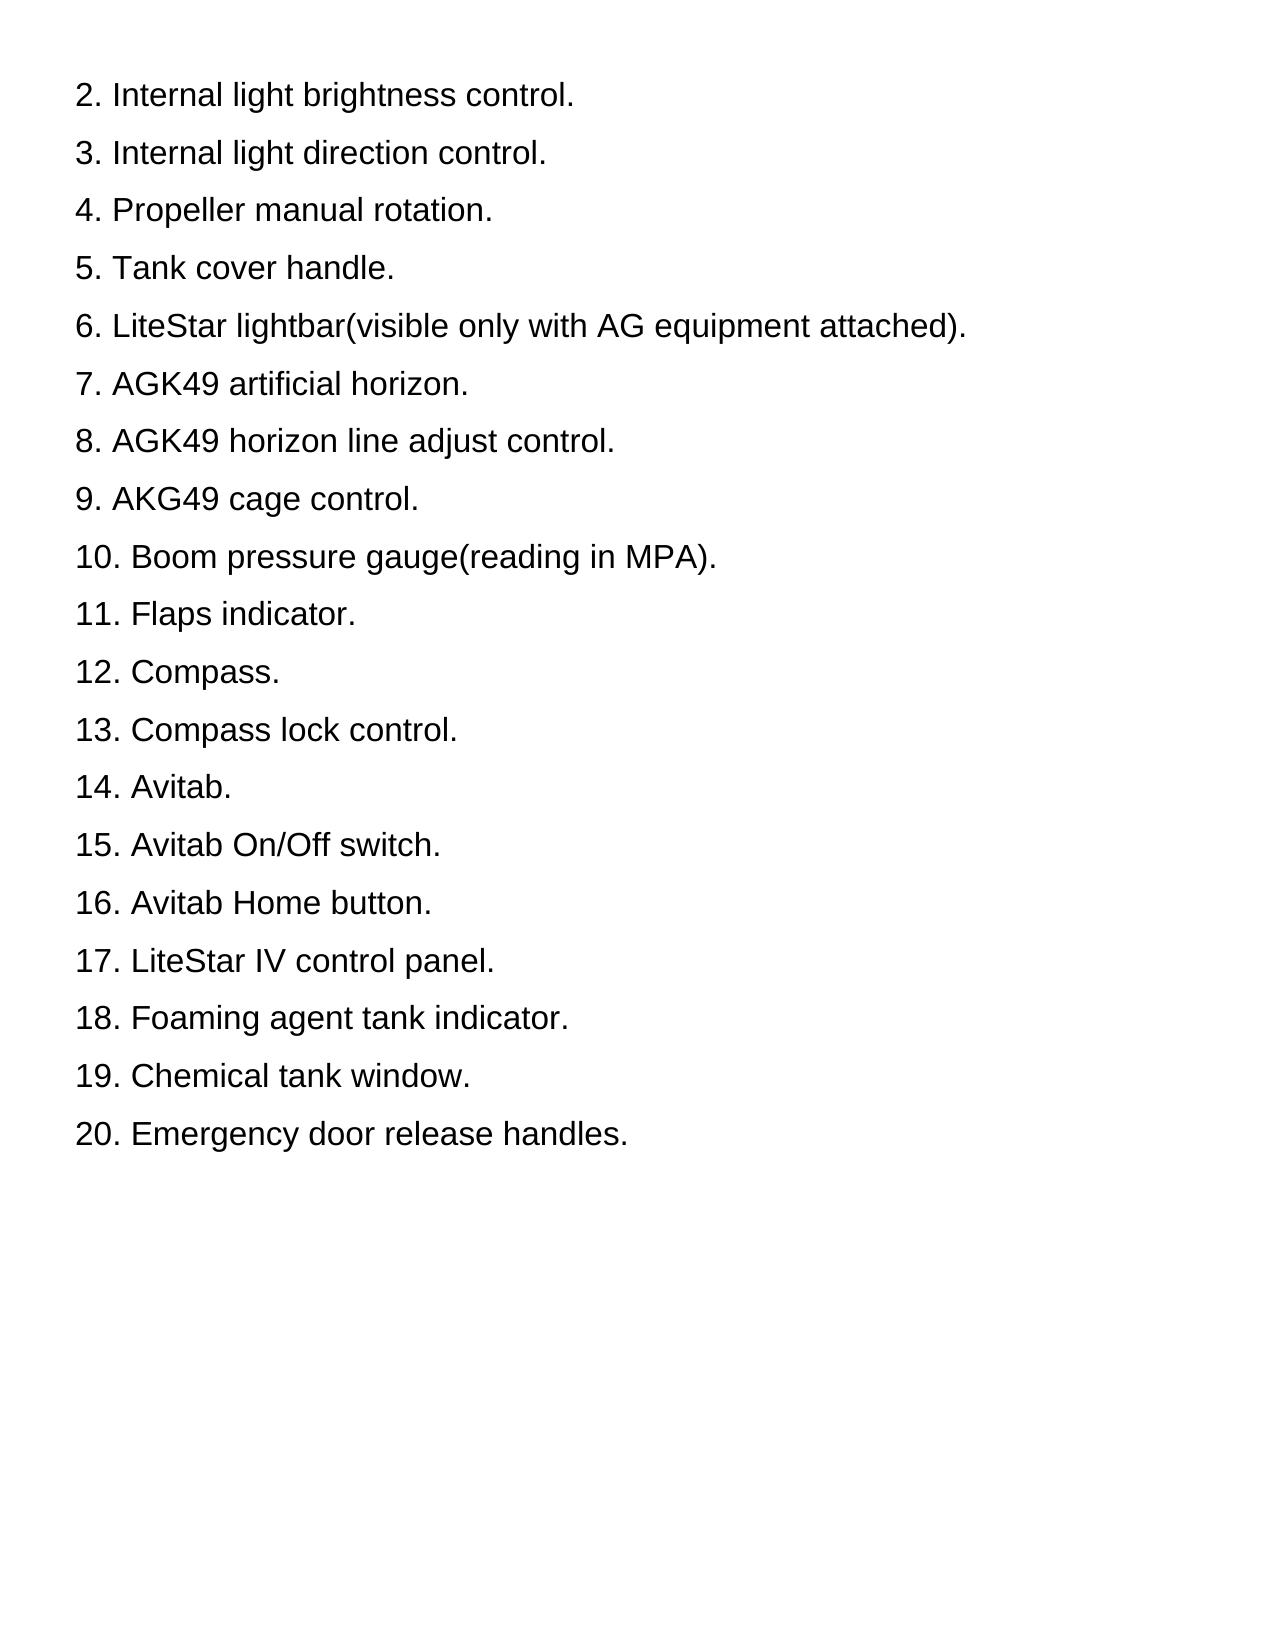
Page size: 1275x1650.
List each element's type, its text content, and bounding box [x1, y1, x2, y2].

text 11. Flaps indicator. [75, 594, 1200, 633]
text 15. Avitab On/Off switch. [75, 825, 1200, 864]
text 20. Emergency door release handles. [75, 1114, 1200, 1152]
text 13. Compass lock control. [75, 710, 1200, 748]
text 19. Chemical tank window. [75, 1056, 1200, 1094]
text 8. AGK49 horizon line adjust control. [75, 421, 1200, 460]
text 17. LiteStar IV control panel. [75, 941, 1200, 979]
text 18. Foaming agent tank indicator. [75, 998, 1200, 1037]
text 16. Avitab Home button. [75, 883, 1200, 921]
text 2. Internal light brightness control. [75, 75, 1200, 113]
text 9. AKG49 cage control. [75, 479, 1200, 517]
text 3. Internal light direction control. [75, 133, 1200, 171]
text 14. Avitab. [75, 767, 1200, 806]
text 10. Boom pressure gauge(reading in MPA). [75, 537, 1200, 575]
text 12. Compass. [75, 652, 1200, 691]
text 6. LiteStar lightbar(visible only with AG equipment attached). [75, 306, 1200, 344]
text 4. Propeller manual rotation. [75, 190, 1200, 229]
text 7. AGK49 artificial horizon. [75, 363, 1200, 402]
text 5. Tank cover handle. [75, 248, 1200, 287]
